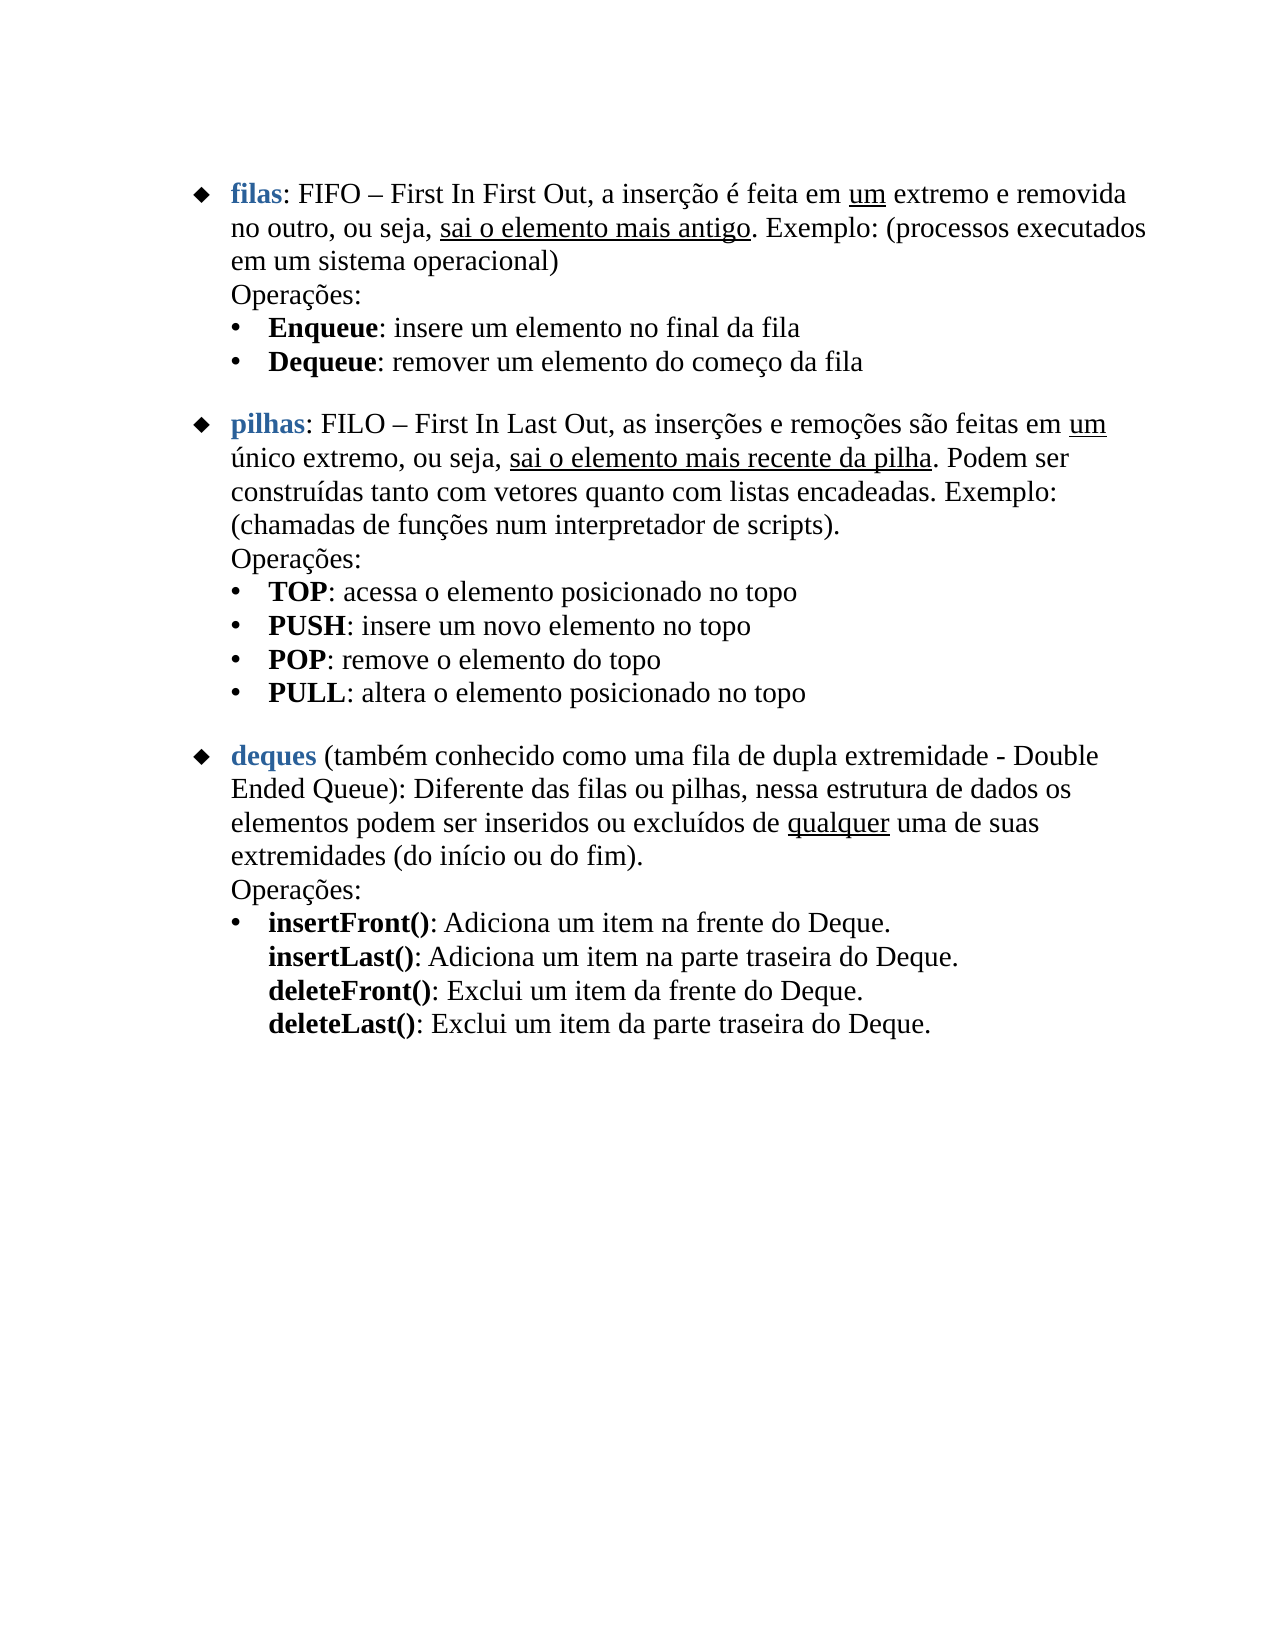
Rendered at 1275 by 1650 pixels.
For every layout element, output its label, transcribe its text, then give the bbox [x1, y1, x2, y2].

list TOP: acessa o elemento posicionado no topo [231, 574, 1157, 608]
list deques (também conhecido como uma fila de dupla extremidade - Double Ended Queue): Diferente das filas ou pilhas, nessa estrutura de dados os elementos podem ser inseridos ou excluídos de qualquer uma de suas extremidades (do início ou do fim). Operações: [193, 738, 1157, 906]
list Enqueue: insere um elemento no final da fila [231, 311, 1157, 344]
list PULL: altera o elemento posicionado no topo [231, 675, 1157, 709]
list PUSH: insere um novo elemento no topo [231, 608, 1157, 642]
list filas: FIFO – First In First Out, a inserção é feita em um extremo e removida no outro, ou seja, sai o elemento mais antigo. Exemplo: (processos executados em um sistema operacional) Operações: [193, 176, 1157, 311]
list Dequeue: remover um elemento do começo da fila [231, 344, 1157, 407]
list pilhas: FILO – First In Last Out, as inserções e remoções são feitas em um único extremo, ou seja, sai o elemento mais recente da pilha. Podem ser construídas tanto com vetores quanto com listas encadeadas. Exemplo: (chamadas de funções num interpretador de scripts). Operações: [193, 407, 1157, 574]
list POP: remove o elemento do topo [231, 642, 1157, 675]
list insertFront(): Adiciona um item na frente do Deque. insertLast(): Adiciona um item na parte traseira do Deque. deleteFront(): Exclui um item da frente do Deque. deleteLast(): Exclui um item da parte traseira do Deque. [231, 906, 1157, 1040]
